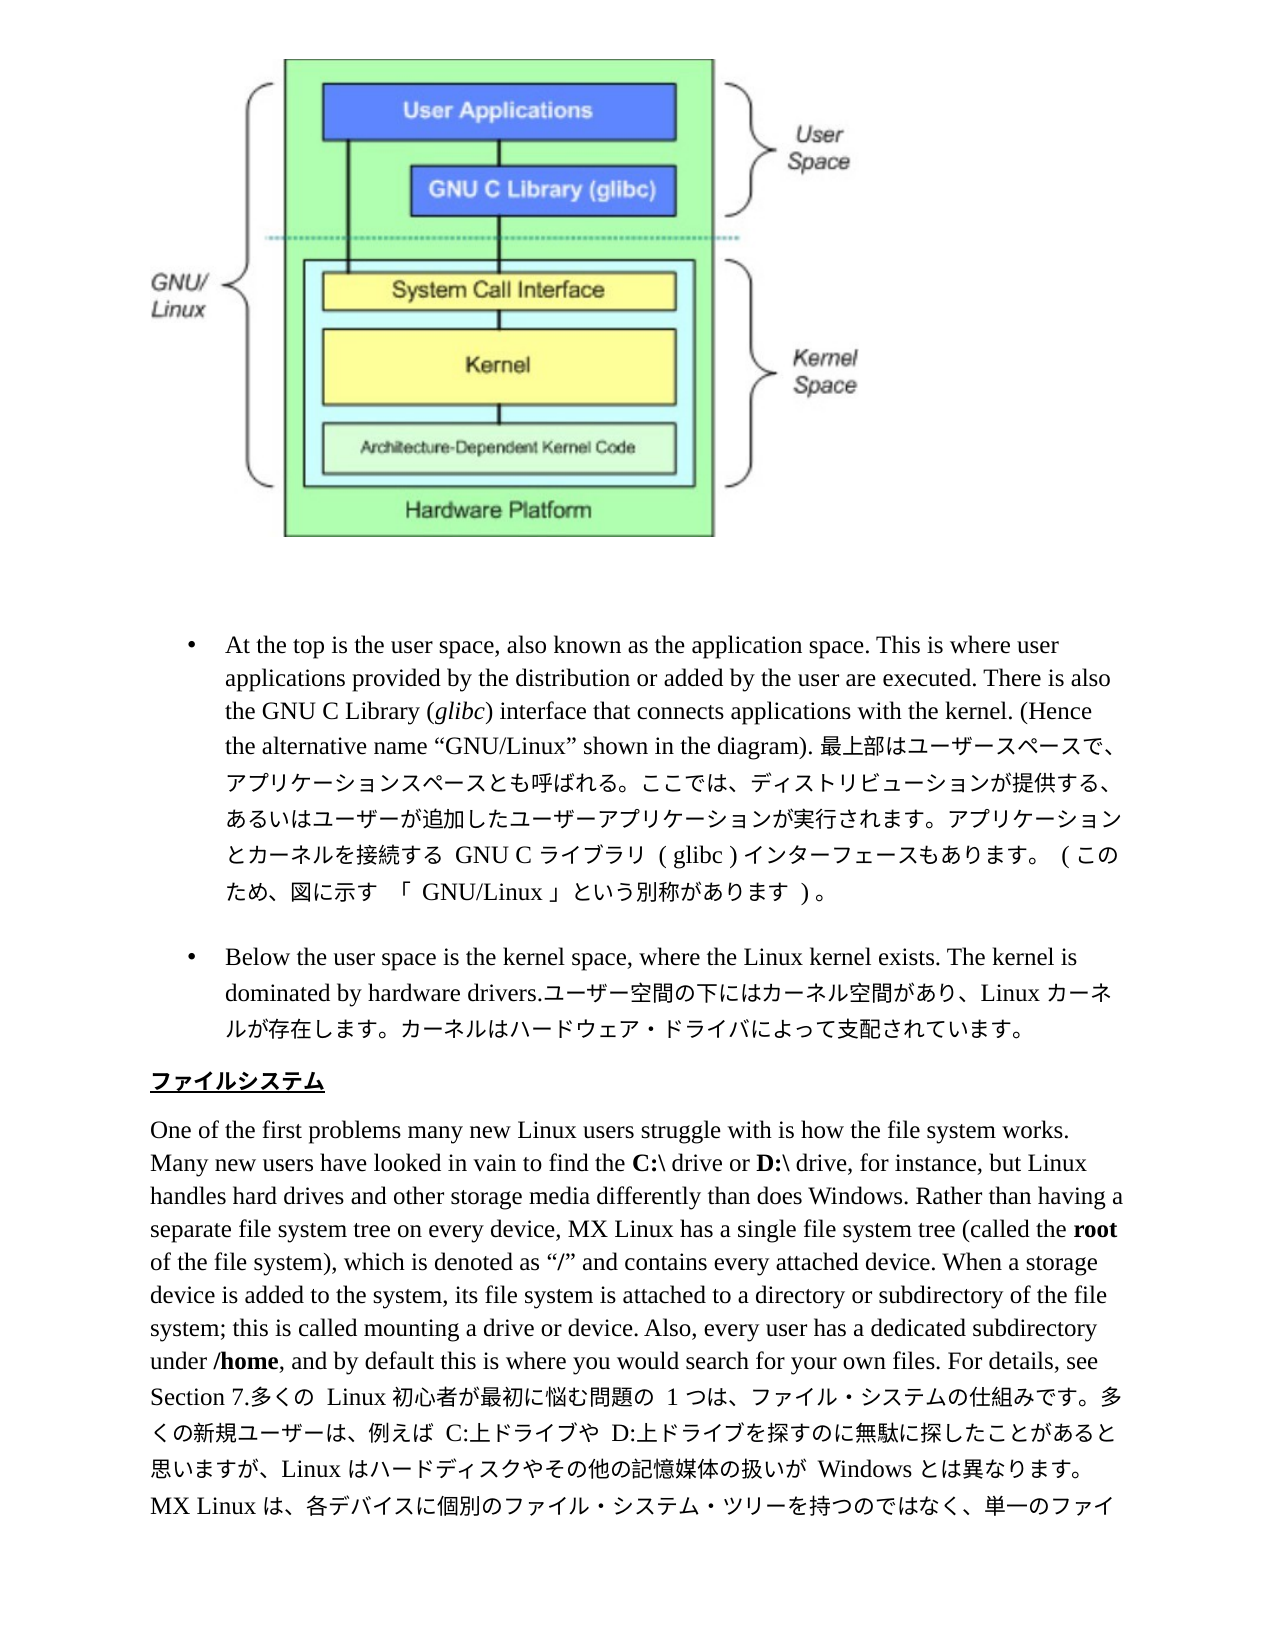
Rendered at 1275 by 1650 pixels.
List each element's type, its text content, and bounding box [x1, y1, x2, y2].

picture [150, 59, 859, 537]
list Below the user space is the kernel space, where the Linux kernel exists. The kernel is dominated by hardware drivers.ユーザー空間の下にはカーネル空間があり、Linux カーネルが存在します。カーネルはハードウェア・ドライバによって支配されています。 [187, 942, 1125, 1044]
list At the top is the user space, also known as the application space. This is where user applications provided by the distribution or added by the user are executed. There is also the GNU C Library (glibc) interface that connects applications with the kernel. (Hence the alternative name “GNU/Linux” shown in the diagram). 最上部はユーザースペースで、アプリケーションスペースとも呼ばれる。ここでは、ディストリビューションが提供する、あるいはユーザーが追加したユーザーアプリケーションが実行されます。アプリケーションとカーネルを接続する GNU C ライブラリ ( glibc ) インターフェースもあります。 ( このため、図に示す 「 GNU/Linux 」という別称があります ) 。 [187, 630, 1125, 906]
text ファイルシステム [150, 1064, 1125, 1096]
text One of the first problems many new Linux users struggle with is how the file system works. Many new users have looked in vain to find the C:\ drive or D:\ drive, for instance, but Linux handles hard drives and other storage media differently than does Windows. Rather than having a separate file system tree on every device, MX Linux has a single file system tree (called the root of the file system), which is denoted as “/” and contains every attached device. When a storage device is added to the system, its file system is attached to a directory or subdirectory of the file system; this is called mounting a drive or device. Also, every user has a dedicated subdirectory under /home, and by default this is where you would search for your own files. For details, see Section 7.多くの Linux 初心者が最初に悩む問題の 1 つは、ファイル・システムの仕組みです。多くの新規ユーザーは、例えば C:上ドライブや D:上ドライブを探すのに無駄に探したことがあると思いますが、Linux はハードディスクやその他の記憶媒体の扱いが Windows とは異なります。MX Linux は、各デバイスに個別のファイル・システム・ツリーを持つのではなく、単一のファイ [150, 1115, 1125, 1520]
